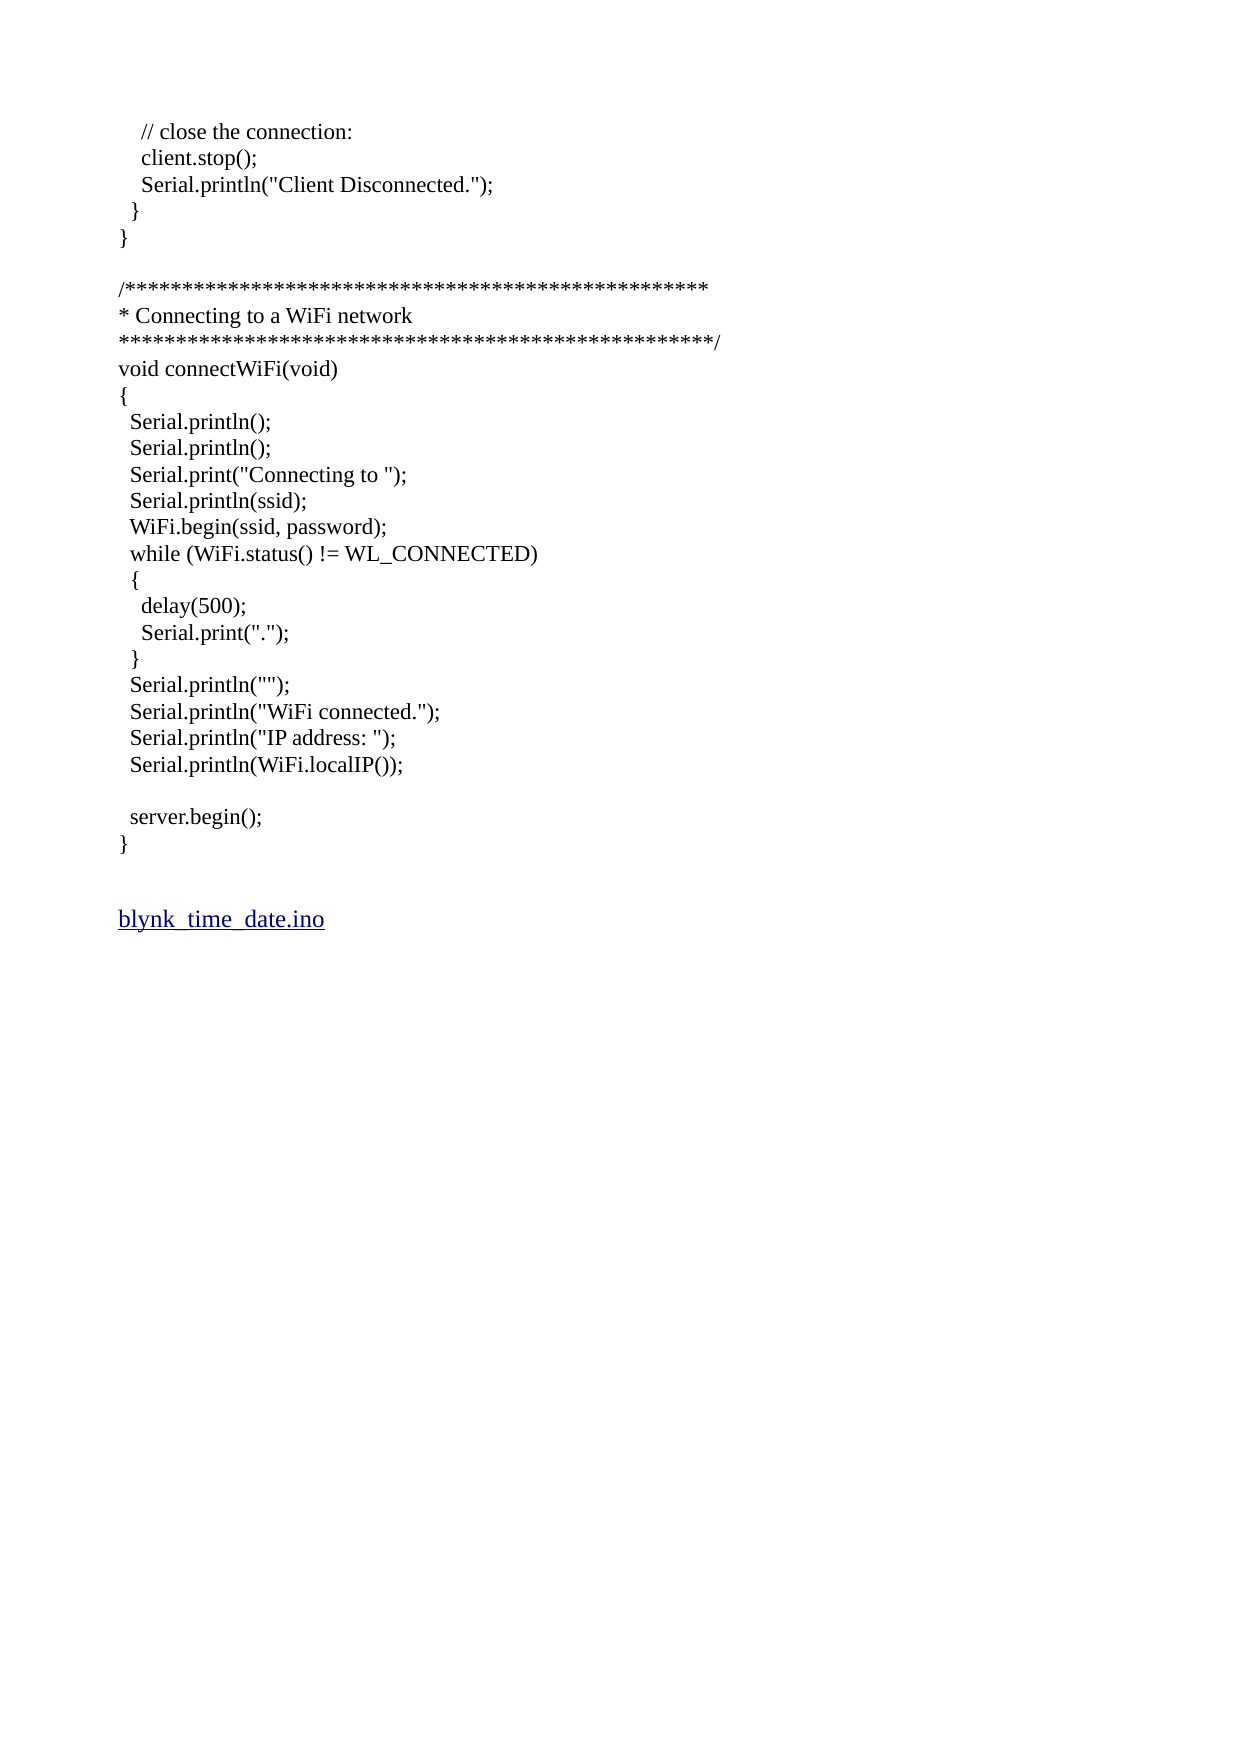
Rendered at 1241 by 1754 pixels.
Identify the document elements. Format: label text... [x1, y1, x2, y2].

text Serial.println(ssid); [118, 487, 1122, 513]
text * Connecting to a WiFi network [118, 303, 1122, 329]
text } [118, 197, 1122, 223]
text } [118, 645, 1122, 672]
text while (WiFi.status() != WL_CONNECTED) [118, 540, 1122, 566]
text Serial.println("IP address: "); [118, 724, 1122, 751]
text } [118, 830, 1122, 856]
text blynk_time_date.ino [118, 904, 1122, 932]
text { [118, 566, 1122, 592]
text Serial.println(""); [118, 672, 1122, 698]
text /*************************************************** [118, 276, 1122, 303]
text Serial.print("."); [118, 619, 1122, 645]
text // close the connection: [118, 118, 1122, 144]
text WiFi.begin(ssid, password); [118, 513, 1122, 540]
text { [118, 382, 1122, 408]
text Serial.println(); [118, 434, 1122, 461]
text } [118, 223, 1122, 250]
text Serial.println("WiFi connected."); [118, 698, 1122, 724]
text Serial.println(); [118, 408, 1122, 434]
text client.stop(); [118, 144, 1122, 171]
text void connectWiFi(void) [118, 355, 1122, 382]
text Serial.print("Connecting to "); [118, 461, 1122, 487]
text ****************************************************/ [118, 329, 1122, 355]
text Serial.println(WiFi.localIP()); [118, 751, 1122, 777]
text delay(500); [118, 592, 1122, 619]
text server.begin(); [118, 803, 1122, 830]
text Serial.println("Client Disconnected."); [118, 171, 1122, 197]
